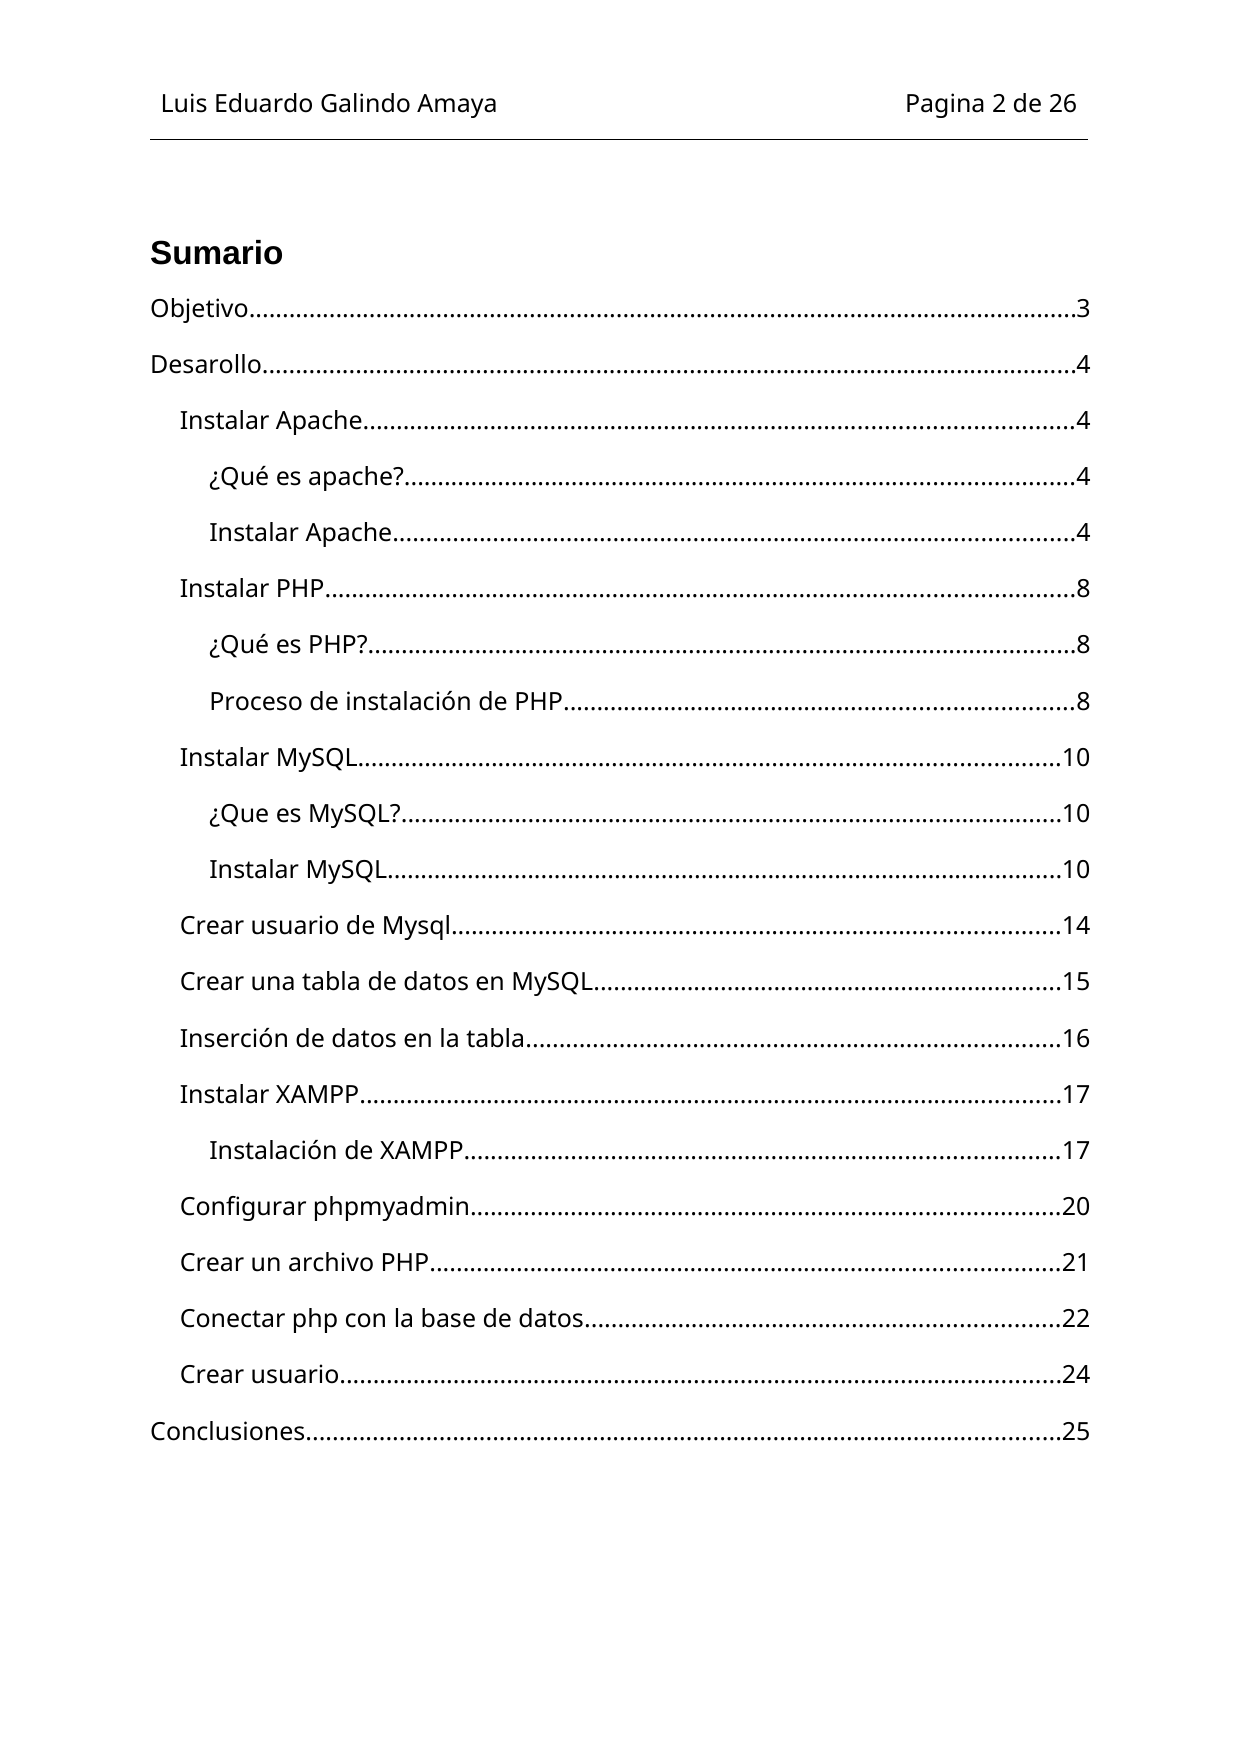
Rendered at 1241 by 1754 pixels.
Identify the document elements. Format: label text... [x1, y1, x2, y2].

text Instalar Apache 4 [209, 515, 1090, 549]
text Instalar MySQL 10 [179, 739, 1090, 773]
text Crear una tabla de datos en MySQL 15 [179, 964, 1090, 998]
text Instalar MySQL 10 [209, 852, 1090, 886]
text ¿Qué es apache? 4 [209, 459, 1090, 493]
text Crear usuario de Mysql 14 [179, 908, 1090, 942]
text Instalar XAMPP 17 [179, 1076, 1090, 1110]
text Crear un archivo PHP 21 [179, 1245, 1090, 1279]
subtitle Sumario [150, 233, 1090, 272]
text Desarollo 4 [150, 346, 1090, 381]
text Crear usuario 24 [179, 1357, 1090, 1391]
text ¿Que es MySQL? 10 [209, 796, 1090, 830]
text Conclusiones 25 [150, 1413, 1090, 1447]
text Configurar phpmyadmin 20 [179, 1189, 1090, 1223]
text Proceso de instalación de PHP 8 [209, 683, 1090, 717]
text ¿Qué es PHP? 8 [209, 627, 1090, 661]
text Objetivo 3 [150, 290, 1090, 324]
text Conectar php con la base de datos 22 [179, 1301, 1090, 1335]
text Instalar PHP 8 [179, 571, 1090, 605]
text Instalación de XAMPP 17 [209, 1132, 1090, 1167]
text Instalar Apache 4 [179, 403, 1090, 437]
text Inserción de datos en la tabla 16 [179, 1020, 1090, 1054]
